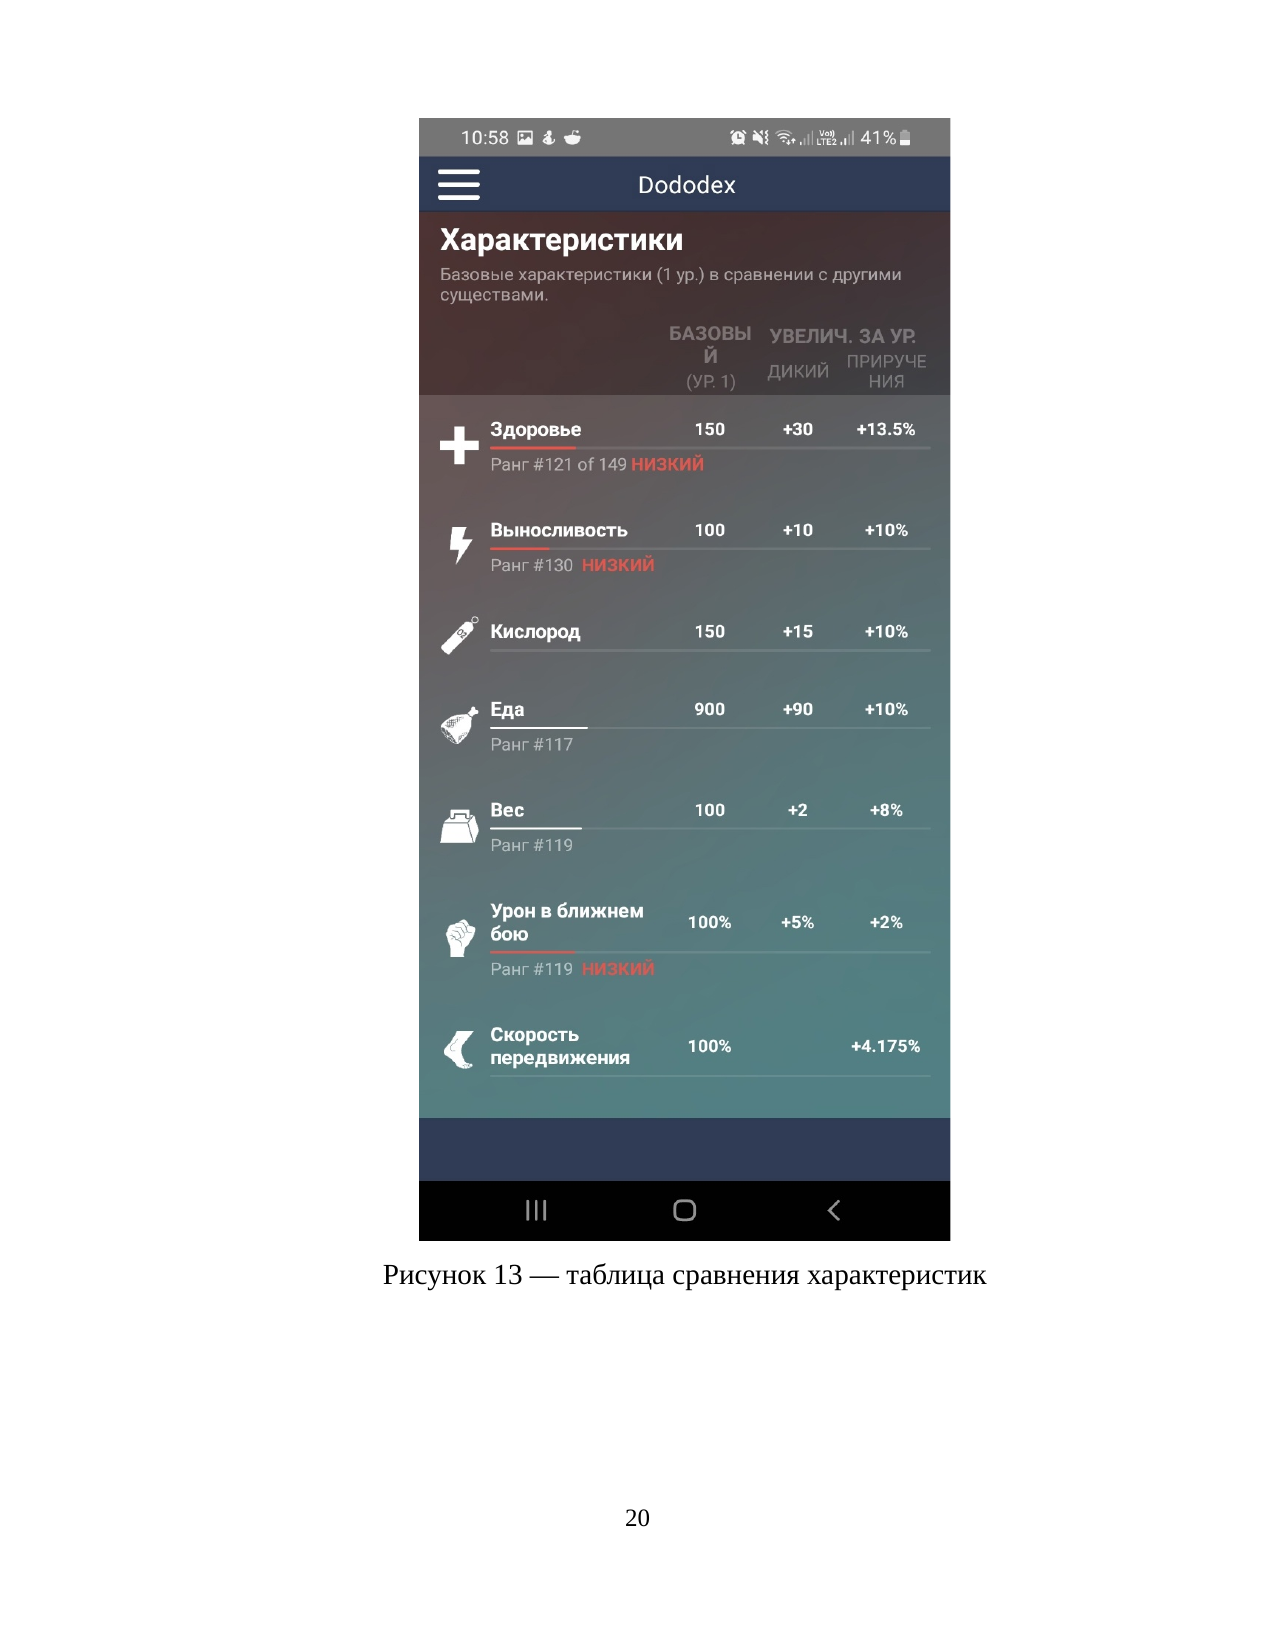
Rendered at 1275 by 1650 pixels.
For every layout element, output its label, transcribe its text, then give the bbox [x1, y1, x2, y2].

list Рисунок 13 — таблица сравнения характеристик [165, 1257, 1157, 1291]
picture [419, 118, 951, 1241]
